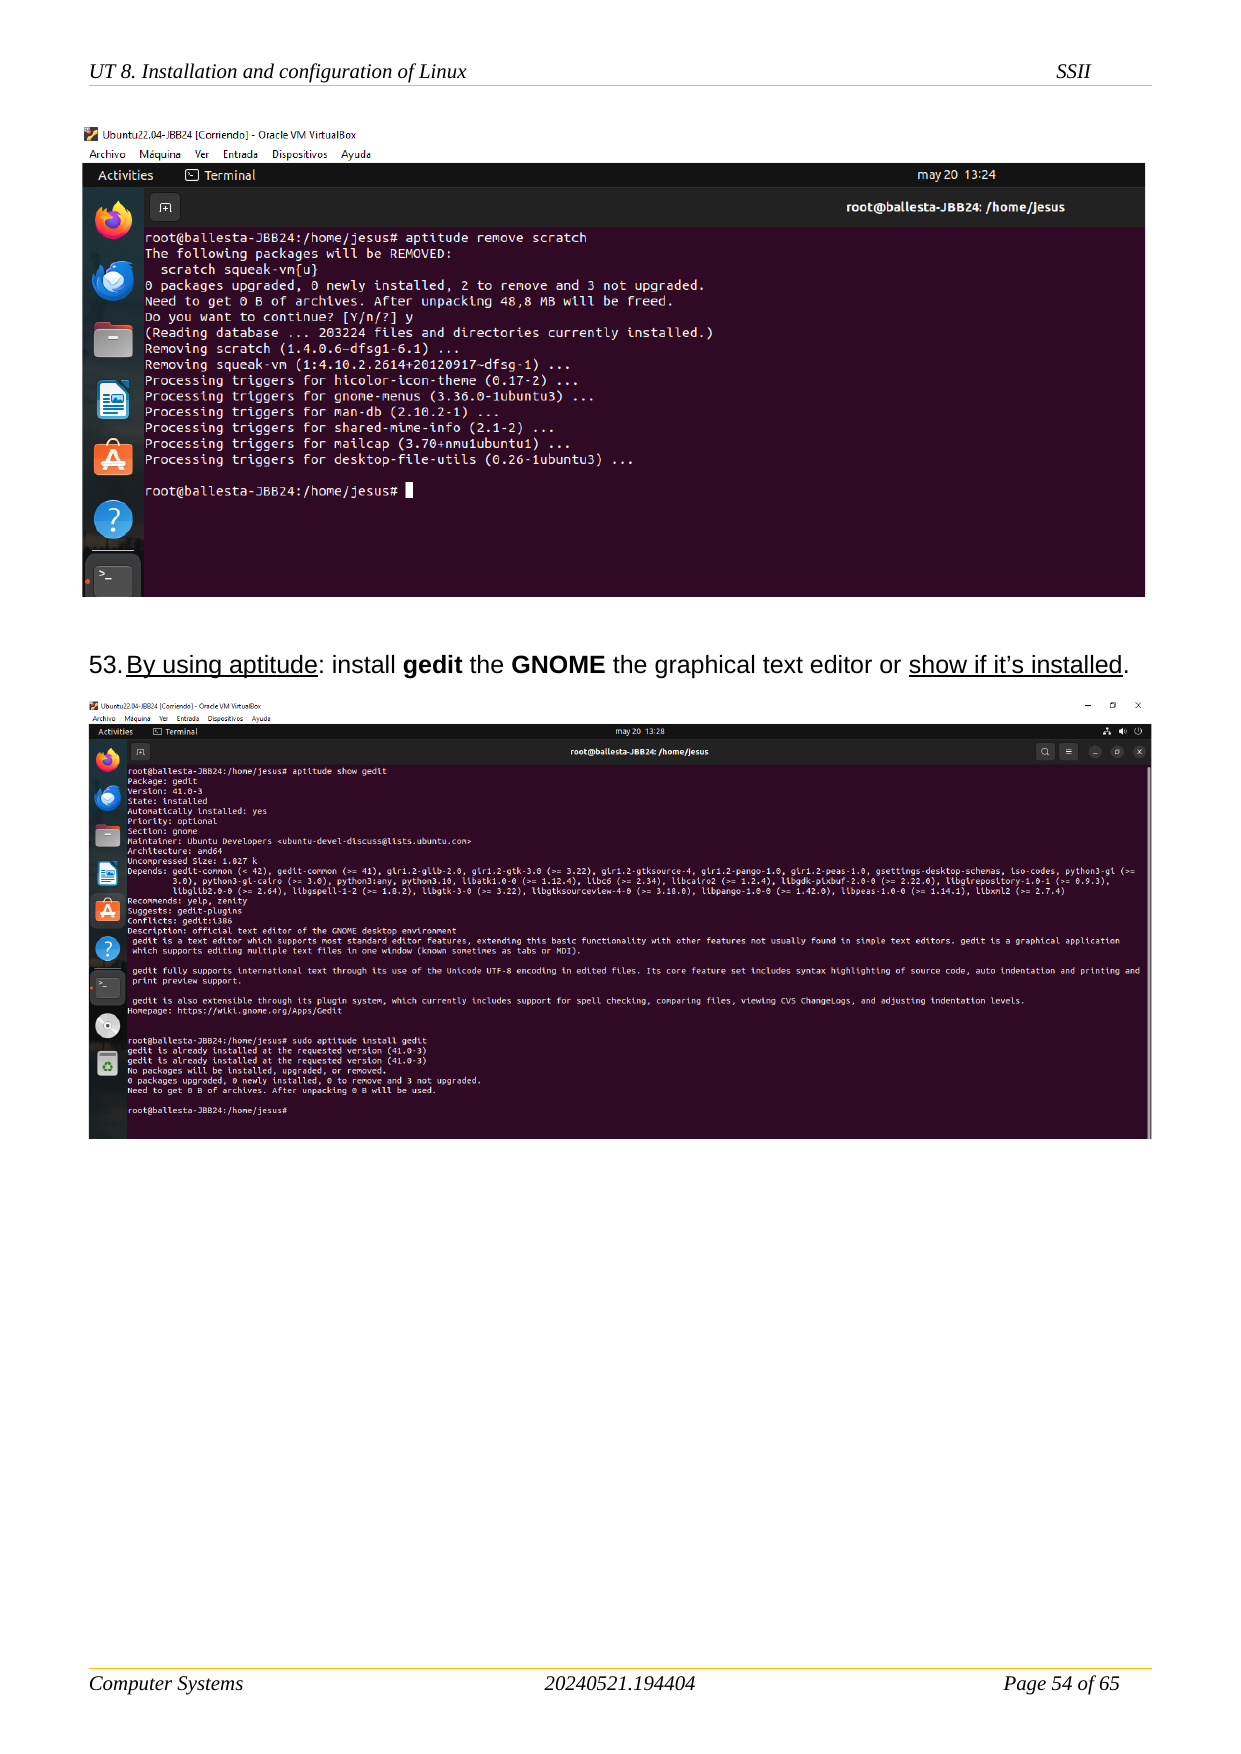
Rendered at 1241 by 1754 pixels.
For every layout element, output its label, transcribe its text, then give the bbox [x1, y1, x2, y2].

picture [88, 700, 1152, 1139]
list By using aptitude: install gedit the GNOME the graphical text editor or show if it’s installed. [89, 650, 1152, 679]
picture [82, 124, 1146, 597]
